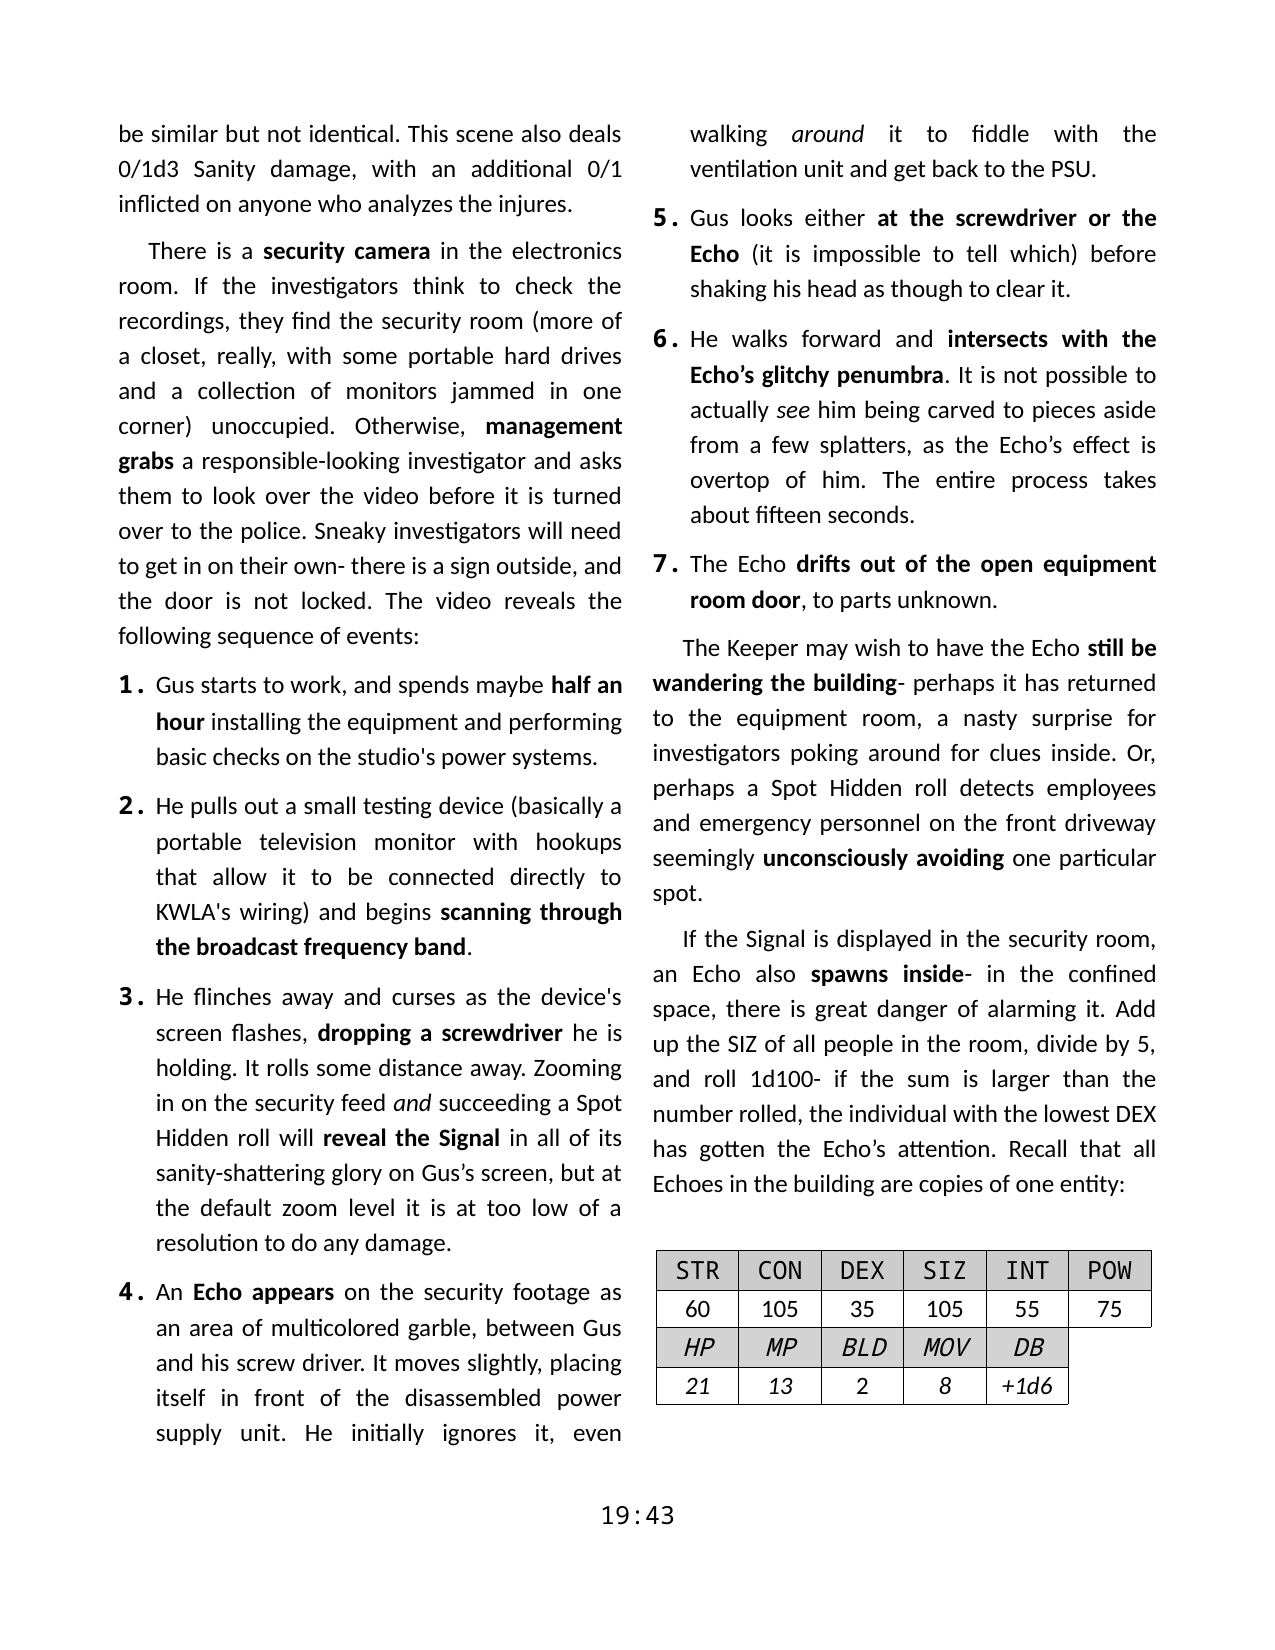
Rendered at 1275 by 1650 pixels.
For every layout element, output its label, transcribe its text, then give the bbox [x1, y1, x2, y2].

list He flinches away and curses as the device's screen flashes, dropping a screwdriver he is holding. It rolls some distance away. Zooming in on the security feed and succeeding a Spot Hidden roll will reveal the Signal in all of its sanity-shattering glory on Gus’s screen, but at the default zoom level it is at too low of a resolution to do any damage. [118, 978, 622, 1257]
table_cell 2 [822, 1368, 903, 1403]
text The Keeper may wish to have the Echo still be wandering the building- perhaps it has returned to the equipment room, a nasty surprise for investigators poking around for clues inside. Or, perhaps a Spot Hidden roll detects employees and emergency personnel on the front driveway seemingly unconsciously avoiding one particular spot. [652, 632, 1157, 907]
table_cell 105 [904, 1291, 986, 1327]
table_cell 75 [1069, 1291, 1151, 1327]
table_cell 8 [904, 1368, 986, 1403]
table_header POW [1069, 1251, 1151, 1290]
table_cell MP [739, 1328, 821, 1367]
list Gus looks either at the screwdriver or the Echo (it is impossible to tell which) before shaking his head as though to clear it. [652, 200, 1157, 304]
table_cell +1d6 [987, 1368, 1068, 1403]
table_cell DB [987, 1328, 1068, 1367]
table_cell 60 [657, 1291, 738, 1327]
list Gus starts to work, and spends maybe half an hour installing the equipment and performing basic checks on the studio's power systems. [118, 667, 622, 771]
list walking around it to fiddle with the ventilation unit and get back to the PSU. [652, 118, 1157, 184]
table_header INT [987, 1251, 1068, 1290]
text STUDIO ECHO [652, 1216, 1157, 1250]
table_cell 35 [822, 1291, 903, 1327]
table_header CON [739, 1251, 821, 1290]
table_cell HP [657, 1328, 738, 1367]
table_cell MOV [904, 1328, 986, 1367]
list An Echo appears on the security footage as an area of multicolored garble, between Gus and his screw driver. It moves slightly, placing itself in front of the disassembled power supply unit. He initially ignores it, even [118, 1274, 622, 1448]
list He walks forward and intersects with the Echo’s glitchy penumbra. It is not possible to actually see him being carved to pieces aside from a few splatters, as the Echo’s effect is overtop of him. The entire process takes about fifteen seconds. [652, 321, 1157, 530]
table_cell [1069, 1328, 1151, 1367]
table_header STR [657, 1251, 738, 1290]
list The Echo drifts out of the open equipment room door, to parts unknown. [652, 546, 1157, 615]
table_cell [1069, 1367, 1151, 1403]
table_cell 55 [987, 1291, 1068, 1327]
list He pulls out a small testing device (basically a portable television monitor with hookups that allow it to be connected directly to KWLA's wiring) and begins scanning through the broadcast frequency band. [118, 788, 622, 962]
table_cell 13 [739, 1368, 821, 1403]
table_cell 21 [657, 1368, 738, 1403]
table_cell BLD [822, 1328, 903, 1367]
table_cell 105 [739, 1291, 821, 1327]
text If the Signal is displayed in the security room, an Echo also spawns inside- in the confined space, there is great danger of alarming it. Add up the SIZ of all people in the room, divide by 5, and roll 1d100- if the sum is larger than the number rolled, the individual with the lowest DEX has gotten the Echo’s attention. Recall that all Echoes in the building are copies of one entity: [652, 924, 1157, 1199]
text If no investigators are present for the delivery, they arrive at the studio the next morning to find it in a state of chaos. The G.E. technician – ‘Gus’, according to the tag on his uniform – has been found sprawled dead on the electronics room floor, with four long slashes through his abdomen. As with the body in BLINDSIGHT [4], a Medicine roll can confirm that the slashes were not made by a mundane knife or animal claw, but cannot determine exactly what made them. If, however, the same investigator was able to examine both bodies, the wounds are seen to be similar but not identical. This scene also deals 0/1d3 Sanity damage, with an additional 0/1 inflicted on anyone who analyzes the injures. [118, 118, 622, 219]
table_header DEX [822, 1251, 903, 1290]
table_header SIZ [904, 1251, 986, 1290]
text There is a security camera in the electronics room. If the investigators think to check the recordings, they find the security room (more of a closet, really, with some portable hard drives and a collection of monitors jammed in one corner) unoccupied. Otherwise, management grabs a responsible-looking investigator and asks them to look over the video before it is turned over to the police. Sneaky investigators will need to get in on their own- there is a sign outside, and the door is not locked. The video reveals the following sequence of events: [118, 235, 622, 651]
